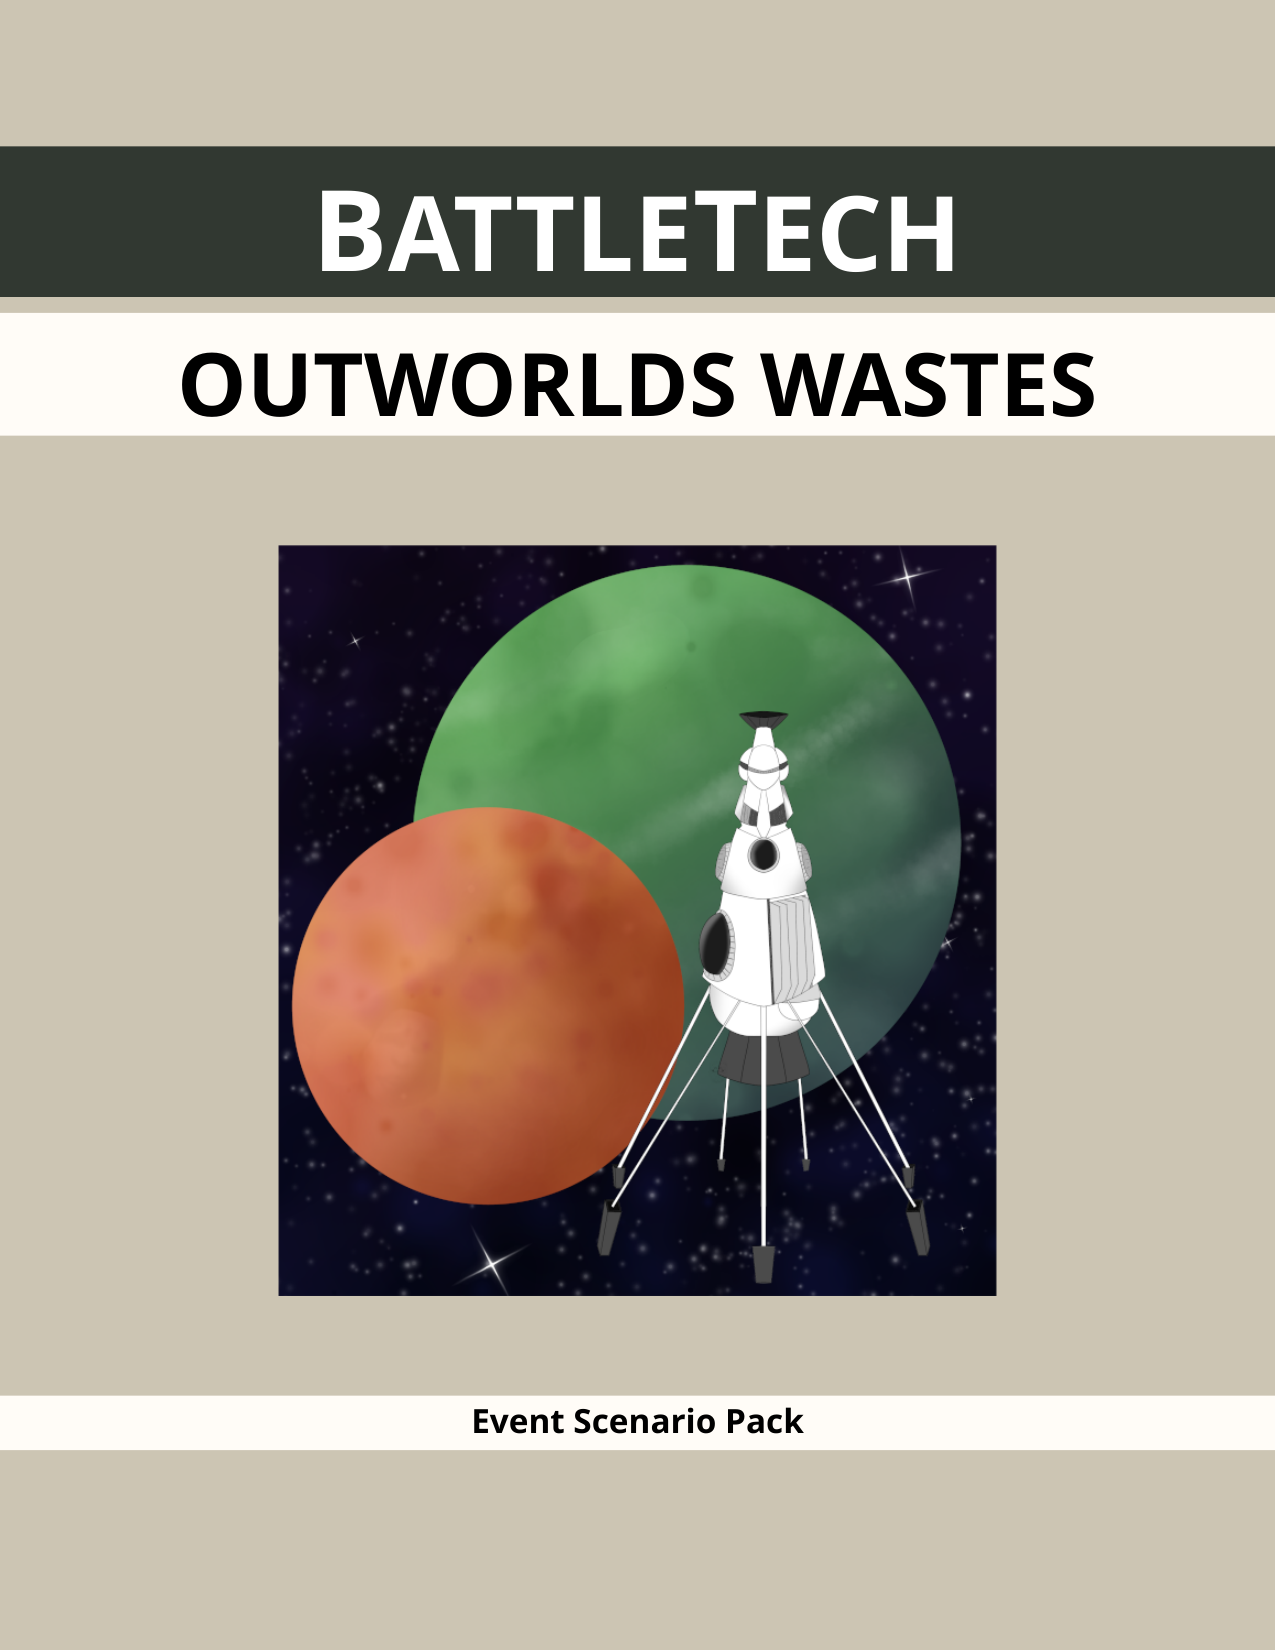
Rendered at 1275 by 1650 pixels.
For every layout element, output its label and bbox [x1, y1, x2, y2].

picture [278, 545, 997, 1296]
